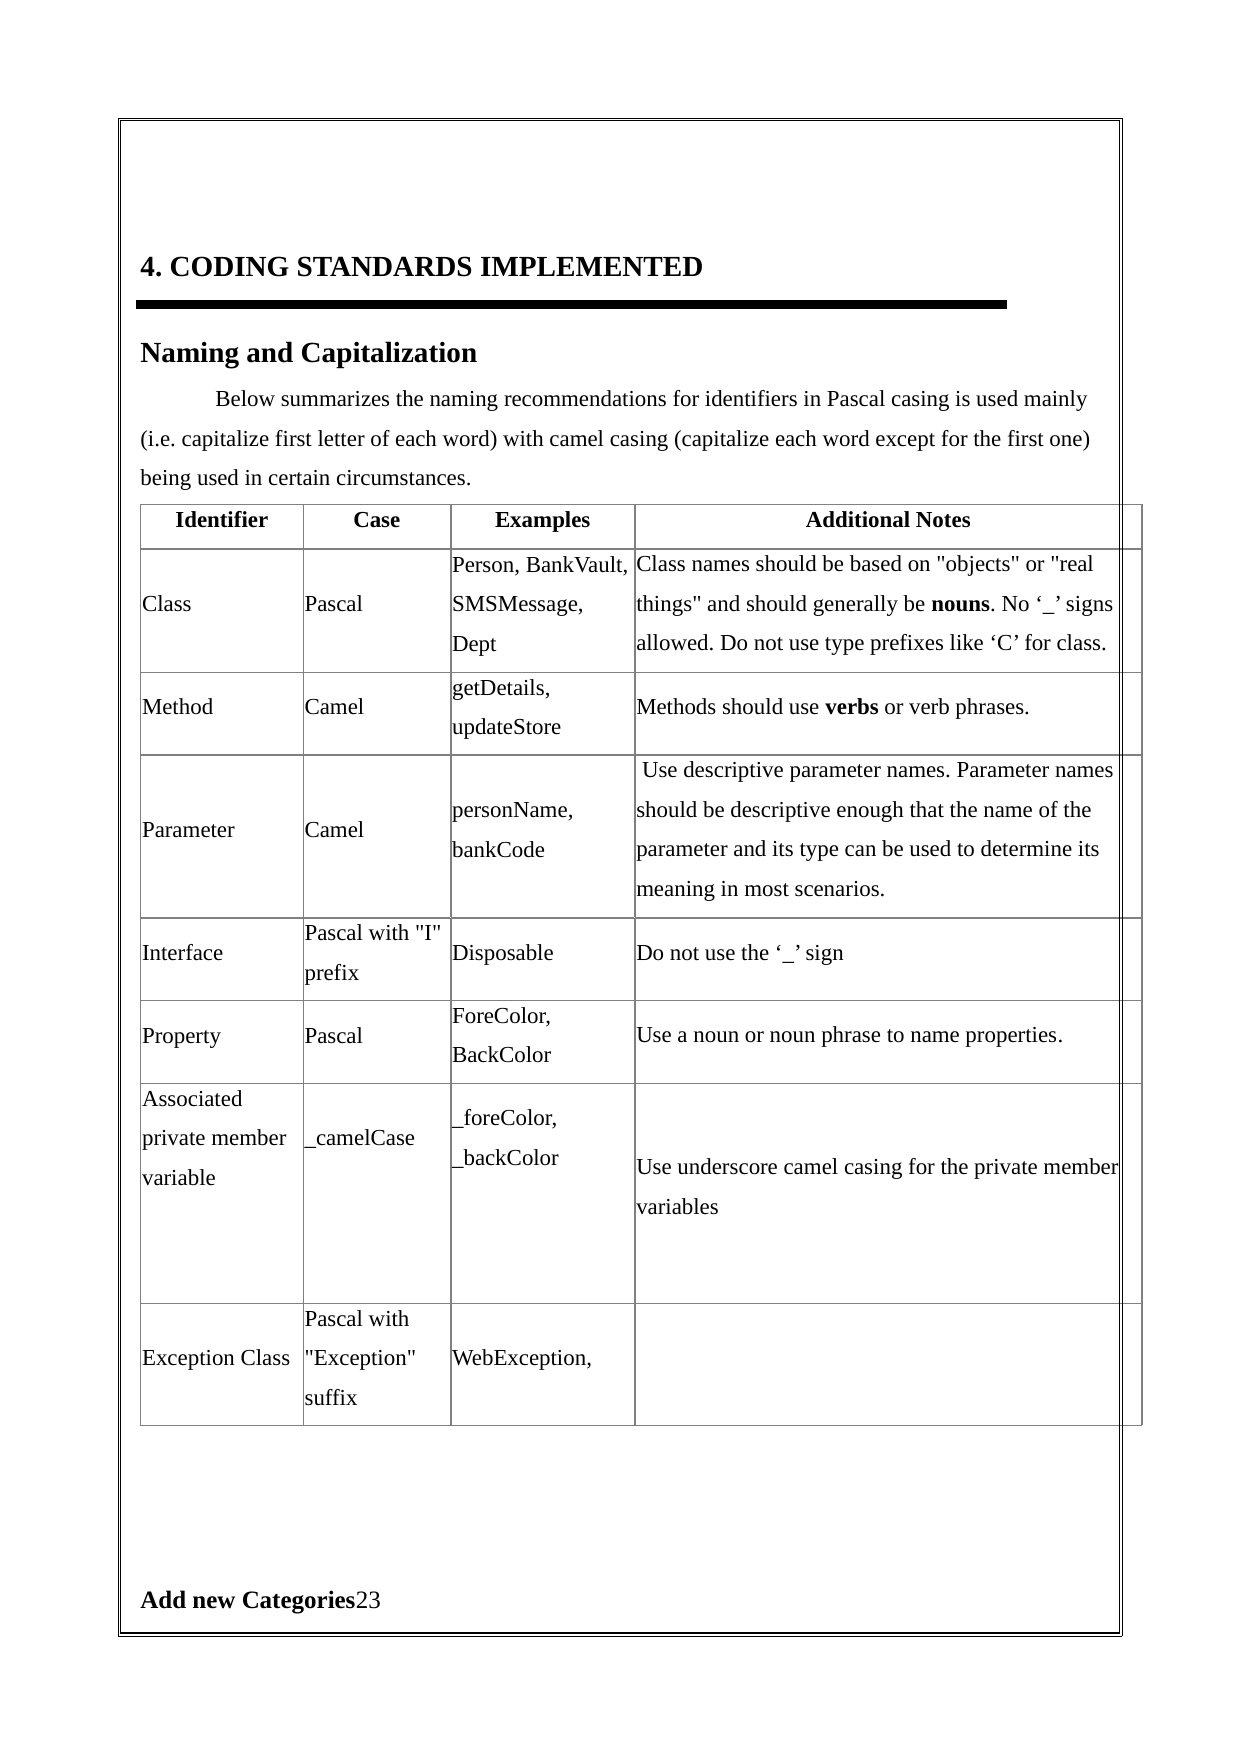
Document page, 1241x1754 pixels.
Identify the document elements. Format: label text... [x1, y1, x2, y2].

table_cell Pascal with "Exception" suffix [304, 1304, 450, 1425]
table_cell Use a noun or noun phrase to name properties. [636, 1001, 1119, 1082]
table_cell [1123, 1304, 1141, 1425]
text Below summarizes the naming recommendations for identifiers in Pascal casing is used mainly (i.e. capitalize first letter of each word) with camel casing (capitalize each word except for the first one) being used in certain circumstances. [140, 385, 1100, 491]
table_header Identifier [141, 505, 303, 548]
table_cell Do not use the ‘_’ sign [636, 919, 1119, 1000]
table_cell _foreColor, _backColor [452, 1084, 634, 1302]
table_cell Camel [304, 673, 450, 754]
table_cell [1123, 919, 1141, 1000]
table_cell Class [141, 550, 303, 672]
table_header Examples [452, 505, 634, 548]
table_header Case [304, 505, 450, 548]
table_cell [1123, 1084, 1141, 1302]
table_cell Interface [141, 919, 303, 1000]
table_cell Method [141, 673, 303, 754]
table_cell Methods should use verbs or verb phrases. [636, 673, 1119, 754]
table_cell [1123, 673, 1141, 754]
table_cell personName, bankCode [452, 756, 634, 917]
table_cell Camel [304, 756, 450, 917]
table_cell Associated private member variable [141, 1084, 303, 1302]
table_cell [1123, 1001, 1141, 1082]
table_cell Person, BankVault, SMSMessage, Dept [452, 550, 634, 672]
table_cell Disposable [452, 919, 634, 1000]
table_cell Parameter [141, 756, 303, 917]
table_cell Pascal with "I" prefix [304, 919, 450, 1000]
table_cell _camelCase [304, 1084, 450, 1302]
table_cell getDetails, updateStore [452, 673, 634, 754]
table_cell Pascal [304, 1001, 450, 1082]
table_cell Exception Class [141, 1304, 303, 1425]
table_cell [636, 1304, 1119, 1425]
table_cell Class names should be based on "objects" or "real things" and should generally be nouns. No ‘_’ signs allowed. Do not use type prefixes like ‘C’ for class. [636, 550, 1119, 672]
table_cell ForeColor, BackColor [452, 1001, 634, 1082]
table_cell Pascal [304, 550, 450, 672]
subtitle Naming and Capitalization [140, 335, 1100, 369]
table_header Additional Notes [636, 505, 1119, 548]
table_header [1123, 505, 1141, 548]
table_cell Use underscore camel casing for the private member variables [636, 1084, 1119, 1302]
table_cell Use descriptive parameter names. Parameter names should be descriptive enough that the name of the parameter and its type can be used to determine its meaning in most scenarios. [636, 756, 1119, 917]
text 4. CODING STANDARDS IMPLEMENTED [140, 249, 1100, 282]
table_cell WebException, [452, 1304, 634, 1425]
table_cell Property [141, 1001, 303, 1082]
